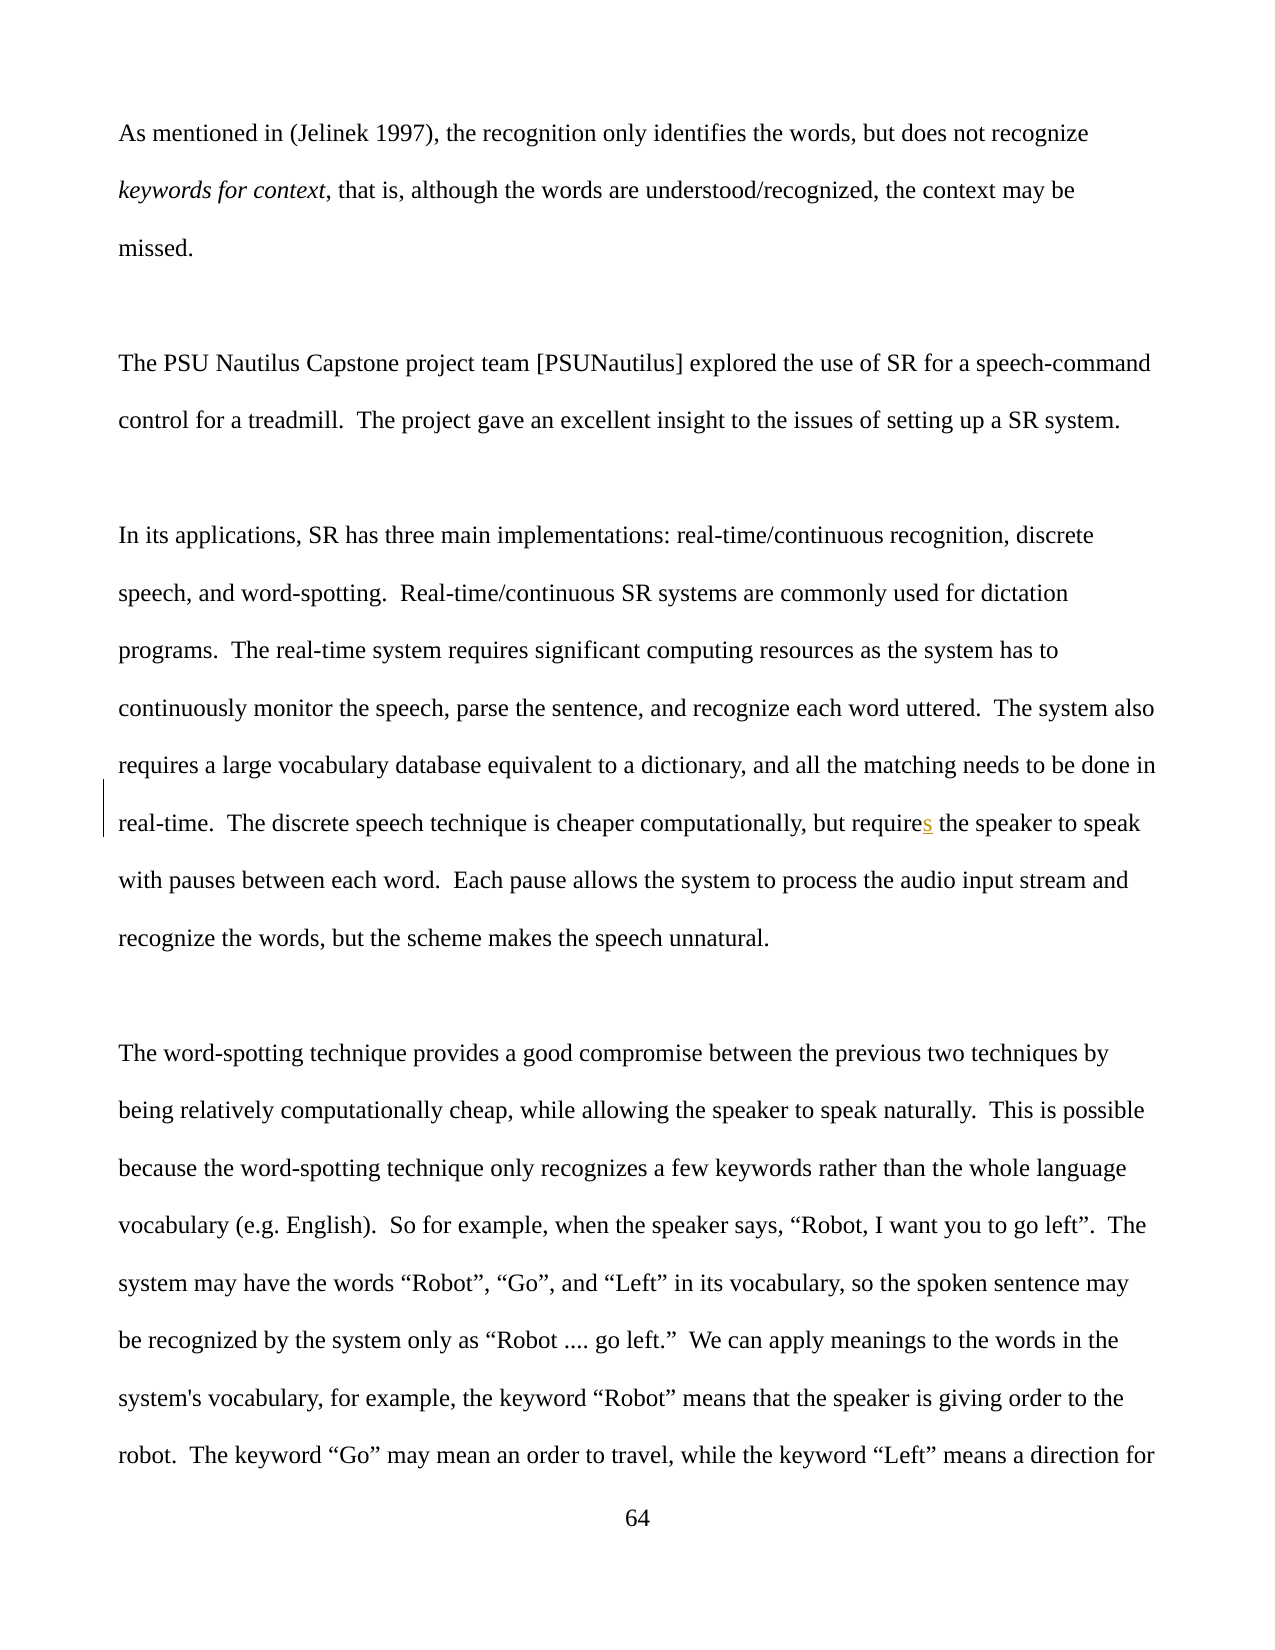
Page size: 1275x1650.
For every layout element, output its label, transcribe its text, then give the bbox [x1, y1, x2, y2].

text The word-spotting technique provides a good compromise between the previous two techniques by being relatively computationally cheap, while allowing the speaker to speak naturally. This is possible because the word-spotting technique only recognizes a few keywords rather than the whole language vocabulary (e.g. English). So for example, when the speaker says, “Robot, I want you to go left”. The system may have the words “Robot”, “Go”, and “Left” in its vocabulary, so the spoken sentence may be recognized by the system only as “Robot .... go left.” We can apply meanings to the words in the system's vocabulary, for example, the keyword “Robot” means that the speaker is giving order to the robot. The keyword “Go” may mean an order to travel, while the keyword “Left” means a direction for [118, 1038, 1157, 1469]
text The PSU Nautilus Capstone project team [PSUNautilus] explored the use of SR for a speech-command control for a treadmill. The project gave an excellent insight to the issues of setting up a SR system. [118, 348, 1157, 434]
text As mentioned in (Jelinek 1997), the recognition only identifies the words, but does not recognize keywords for context, that is, although the words are understood/recognized, the context may be missed. [118, 118, 1157, 262]
text In its applications, SR has three main implementations: real-time/continuous recognition, discrete speech, and word-spotting. Real-time/continuous SR systems are commonly used for dictation programs. The real-time system requires significant computing resources as the system has to continuously monitor the speech, parse the sentence, and recognize each word uttered. The system also requires a large vocabulary database equivalent to a dictionary, and all the matching needs to be done in real-time. The discrete speech technique is cheaper computationally, but requires the speaker to speak with pauses between each word. Each pause allows the system to process the audio input stream and recognize the words, but the scheme makes the speech unnatural. [118, 521, 1157, 952]
